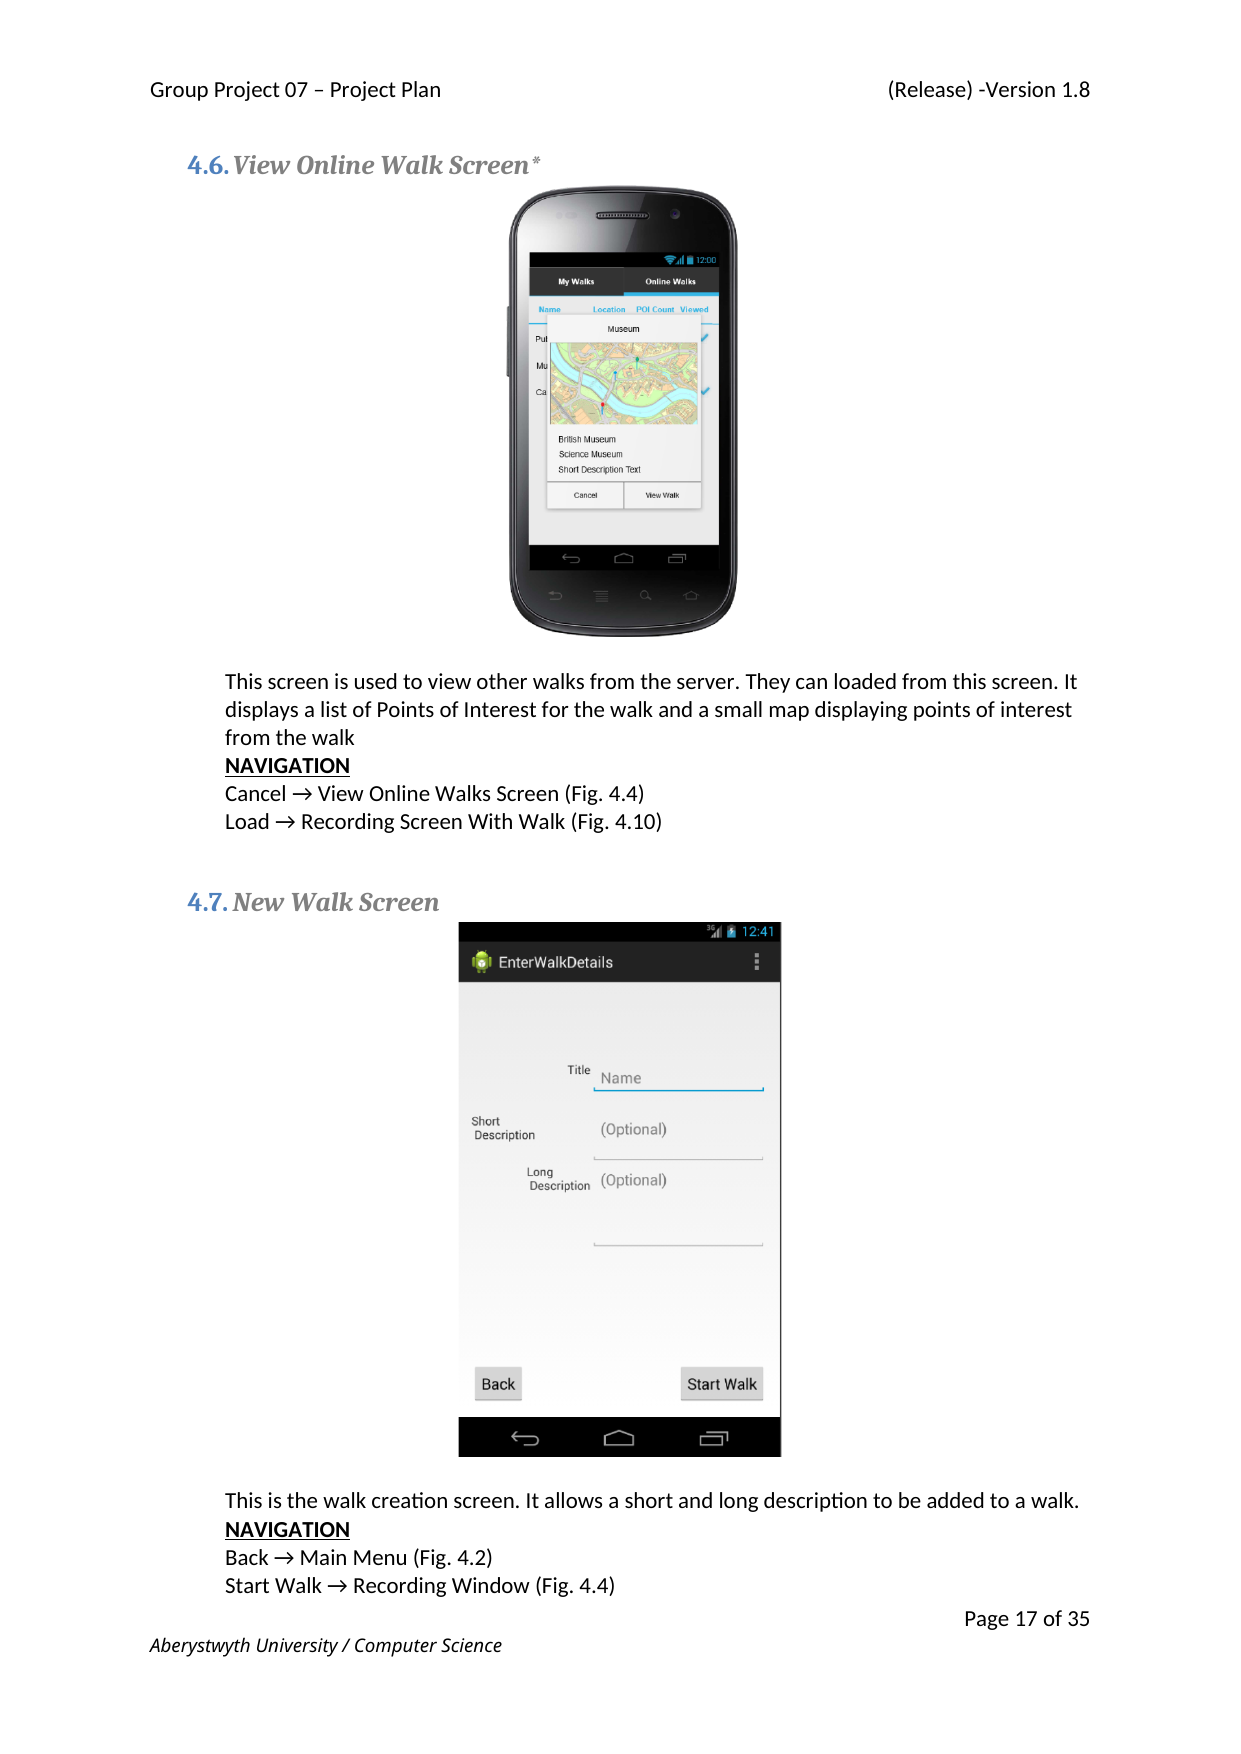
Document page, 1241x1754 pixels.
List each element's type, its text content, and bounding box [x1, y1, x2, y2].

subtitle View Online Walk Screen* [187, 150, 1090, 181]
text NAVIGATION [225, 751, 1090, 779]
text This screen is used to view other walks from the server. They can loaded from this screen. It displays a list of Points of Interest for the walk and a small map displaying points of interest from the walk [225, 667, 1090, 751]
text Start Walk → Recording Window (Fig. 4.4) [225, 1571, 1090, 1599]
text Load → Recording Screen With Walk (Fig. 4.10) [225, 807, 1090, 835]
text Cancel → View Online Walks Screen (Fig. 4.4) [225, 779, 1090, 807]
text This is the walk creation screen. It allows a short and long description to be added to a walk. [225, 1487, 1090, 1515]
text Back → Main Menu (Fig. 4.2) [225, 1543, 1090, 1571]
text NAVIGATION [225, 1515, 1090, 1543]
subtitle New Walk Screen [187, 887, 1090, 918]
